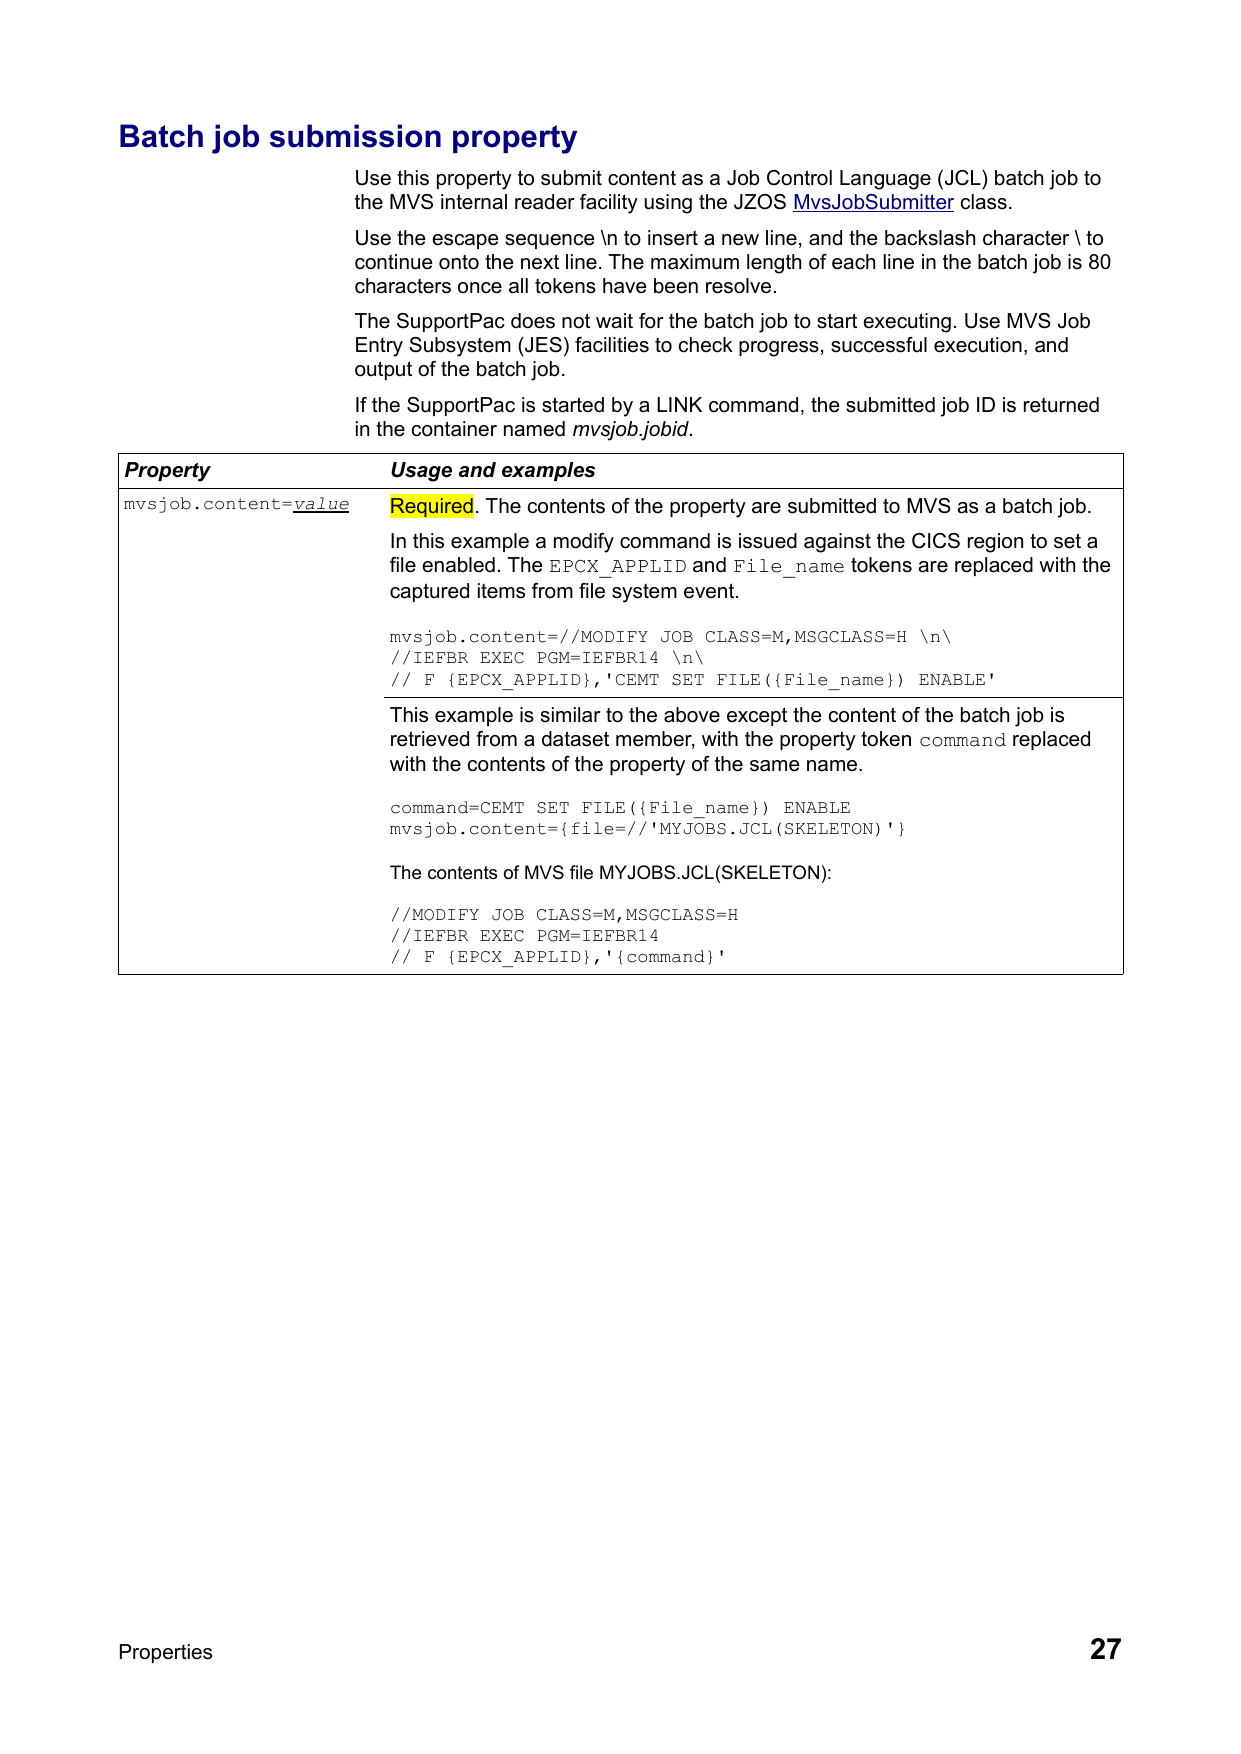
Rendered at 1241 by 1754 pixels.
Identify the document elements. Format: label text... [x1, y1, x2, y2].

table_header Property [119, 454, 384, 488]
table_cell In this example a modify command is issued against the CICS region to set a file enabled. The EPCX_APPLID and File_name tokens are replaced with the captured items from file system event. mvsjob.content=//MODIFY JOB CLASS=M,MSGCLASS=H \n\ //IEFBR EXEC PGM=IEFBR14 \n\ // F {EPCX_APPLID},'CEMT SET FILE({File_name}) ENABLE' [384, 524, 1123, 697]
text The SupportPac does not wait for the batch job to start executing. Use MVS Job Entry Subsystem (JES) facilities to check progress, successful execution, and output of the batch job. [354, 309, 1122, 381]
subtitle Batch job submission property [118, 118, 1122, 154]
text Use the escape sequence \n to insert a new line, and the backslash character \ to continue onto the next line. The maximum length of each line in the batch job is 80 characters once all tokens have been resolve. [354, 226, 1122, 297]
text Use this property to submit content as a Job Control Language (JCL) batch job to the MVS internal reader facility using the JZOS MvsJobSubmitter class. [354, 166, 1122, 214]
table_cell Required. The contents of the property are submitted to MVS as a batch job. [384, 489, 1123, 523]
table_header Usage and examples [384, 454, 1123, 488]
table_cell mvsjob.content=value [119, 489, 384, 974]
text If the SupportPac is started by a LINK command, the submitted job ID is returned in the container named mvsjob.jobid. [354, 393, 1122, 441]
table_cell This example is similar to the above except the content of the batch job is retrieved from a dataset member, with the property token command replaced with the contents of the property of the same name. command=CEMT SET FILE({File_name}) ENABLE mvsjob.content={file=//'MYJOBS.JCL(SKELETON)'} The contents of MVS file MYJOBS.JCL(SKELETON): //MODIFY JOB CLASS=M,MSGCLASS=H //IEFBR EXEC PGM=IEFBR14 // F {EPCX_APPLID},'{command}' [384, 698, 1123, 974]
